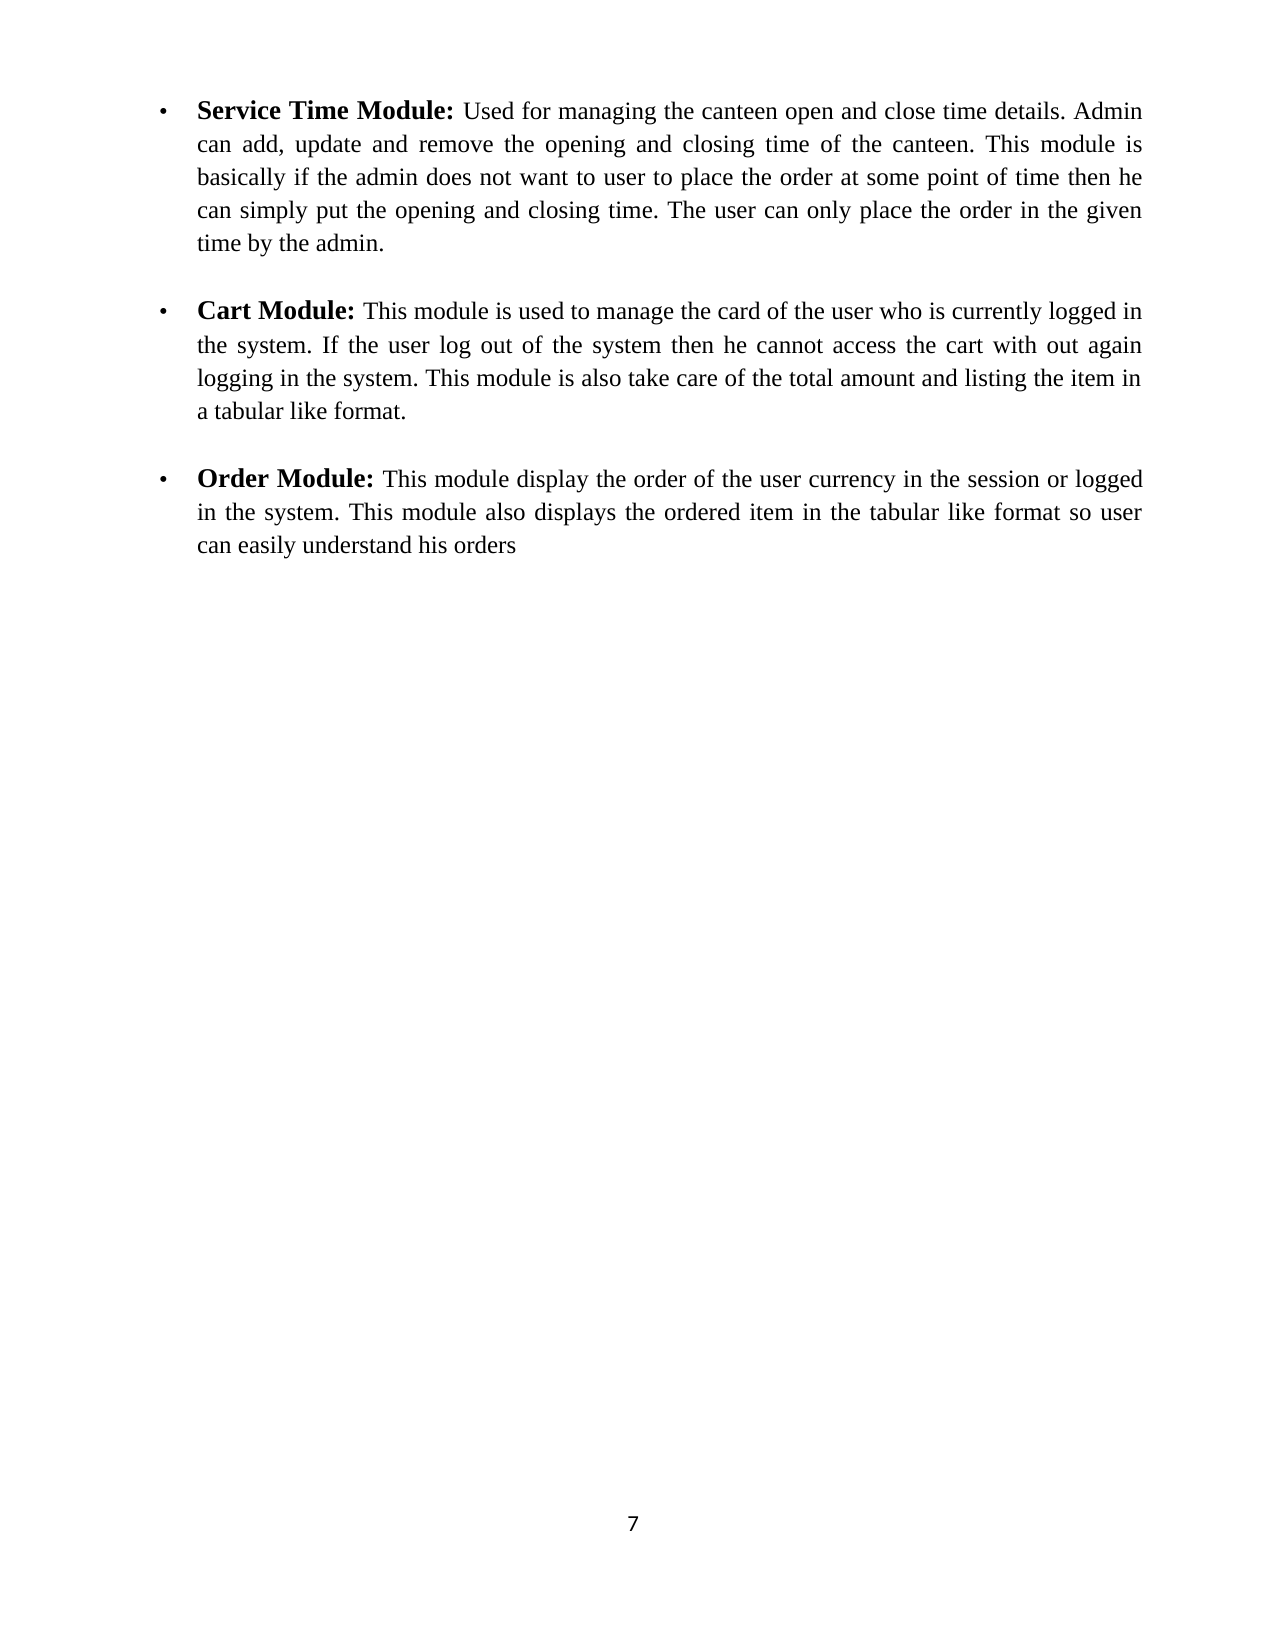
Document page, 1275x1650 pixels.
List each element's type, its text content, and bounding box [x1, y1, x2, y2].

list Service Time Module: Used for managing the canteen open and close time details. Admin can add, update and remove the opening and closing time of the canteen. This module is basically if the admin does not want to user to place the order at some point of time then he can simply put the opening and closing time. The user can only place the order in the given time by the admin. [159, 94, 1144, 257]
list Cart Module: This module is used to manage the card of the user who is currently logged in the system. If the user log out of the system then he cannot access the cart with out again logging in the system. This module is also take care of the total amount and listing the item in a tabular like format. [159, 294, 1144, 424]
list Order Module: This module display the order of the user currency in the session or logged in the system. This module also displays the ordered item in the tabular like format so user can easily understand his orders [159, 462, 1144, 559]
